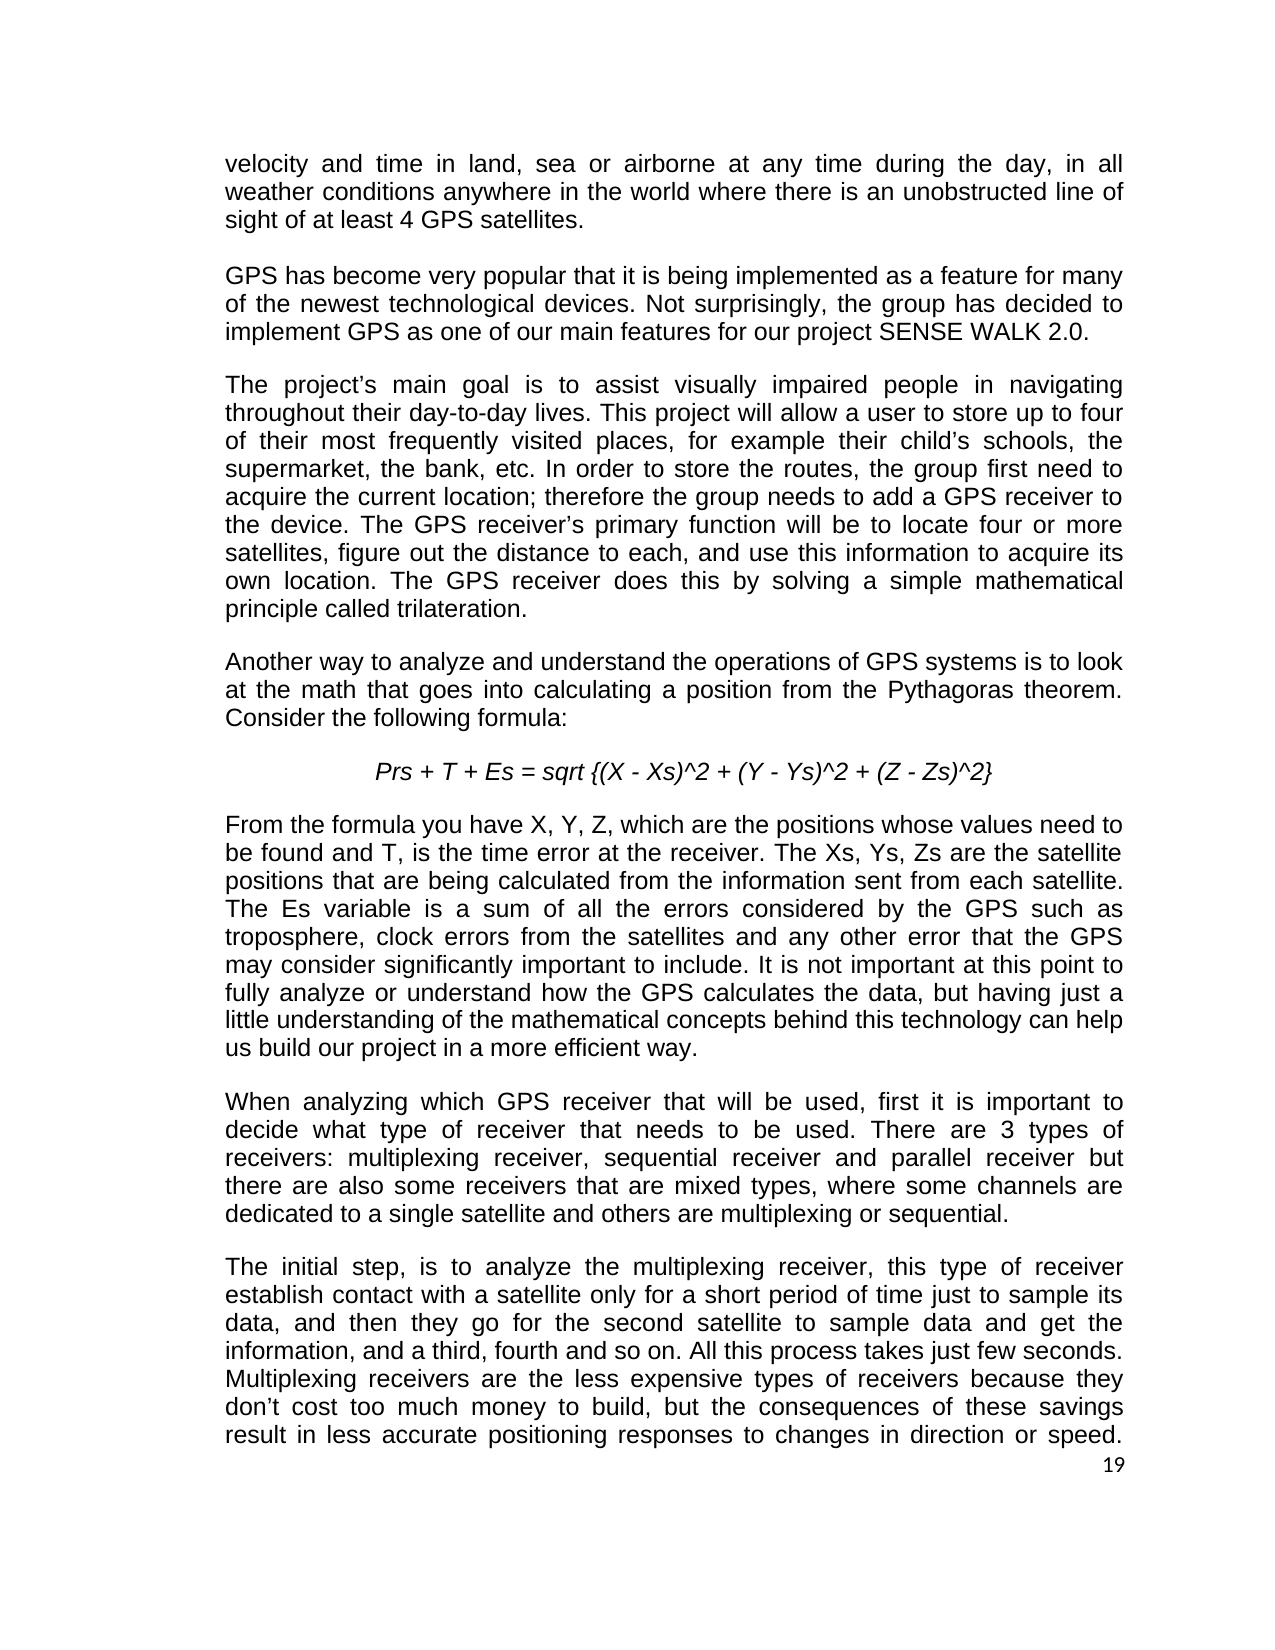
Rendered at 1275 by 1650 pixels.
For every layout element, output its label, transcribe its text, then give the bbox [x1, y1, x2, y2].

text When analyzing which GPS receiver that will be used, first it is important to decide what type of receiver that needs to be used. There are 3 types of receivers: multiplexing receiver, sequential receiver and parallel receiver but there are also some receivers that are mixed types, where some channels are dedicated to a single satellite and others are multiplexing or sequential. [225, 1088, 1125, 1227]
text GPS has become very popular that it is being implemented as a feature for many of the newest technological devices. Not surprisingly, the group has decided to implement GPS as one of our main features for our project SENSE WALK 2.0. [225, 262, 1125, 345]
text Another way to analyze and understand the operations of GPS systems is to look at the math that goes into calculating a position from the Pythagoras theorem. Consider the following formula: [225, 648, 1125, 732]
text The initial step, is to analyze the multiplexing receiver, this type of receiver establish contact with a satellite only for a short period of time just to sample its data, and then they go for the second satellite to sample data and get the information, and a third, fourth and so on. All this process takes just few seconds. Multiplexing receivers are the less expensive types of receivers because they don’t cost too much money to build, but the consequences of these savings result in less accurate positioning responses to changes in direction or speed. [225, 1253, 1125, 1448]
text velocity and time in land, sea or airborne at any time during the day, in all weather conditions anywhere in the world where there is an unobstructed line of sight of at least 4 GPS satellites. [225, 150, 1125, 234]
text Prs + T + Es = sqrt {(X - Xs)^2 + (Y - Ys)^2 + (Z - Zs)^2} [300, 757, 1125, 785]
text From the formula you have X, Y, Z, which are the positions whose values need to be found and T, is the time error at the receiver. The Xs, Ys, Zs are the satellite positions that are being calculated from the information sent from each satellite. The Es variable is a sum of all the errors considered by the GPS such as troposphere, clock errors from the satellites and any other error that the GPS may consider significantly important to include. It is not important at this point to fully analyze or understand how the GPS calculates the data, but having just a little understanding of the mathematical concepts behind this technology can help us build our project in a more efficient way. [225, 811, 1125, 1062]
text The project’s main goal is to assist visually impaired people in navigating throughout their day-to-day lives. This project will allow a user to store up to four of their most frequently visited places, for example their child’s schools, the supermarket, the bank, etc. In order to store the routes, the group first need to acquire the current location; therefore the group needs to add a GPS receiver to the device. The GPS receiver’s primary function will be to locate four or more satellites, figure out the distance to each, and use this information to acquire its own location. The GPS receiver does this by solving a simple mathematical principle called trilateration. [225, 371, 1125, 622]
